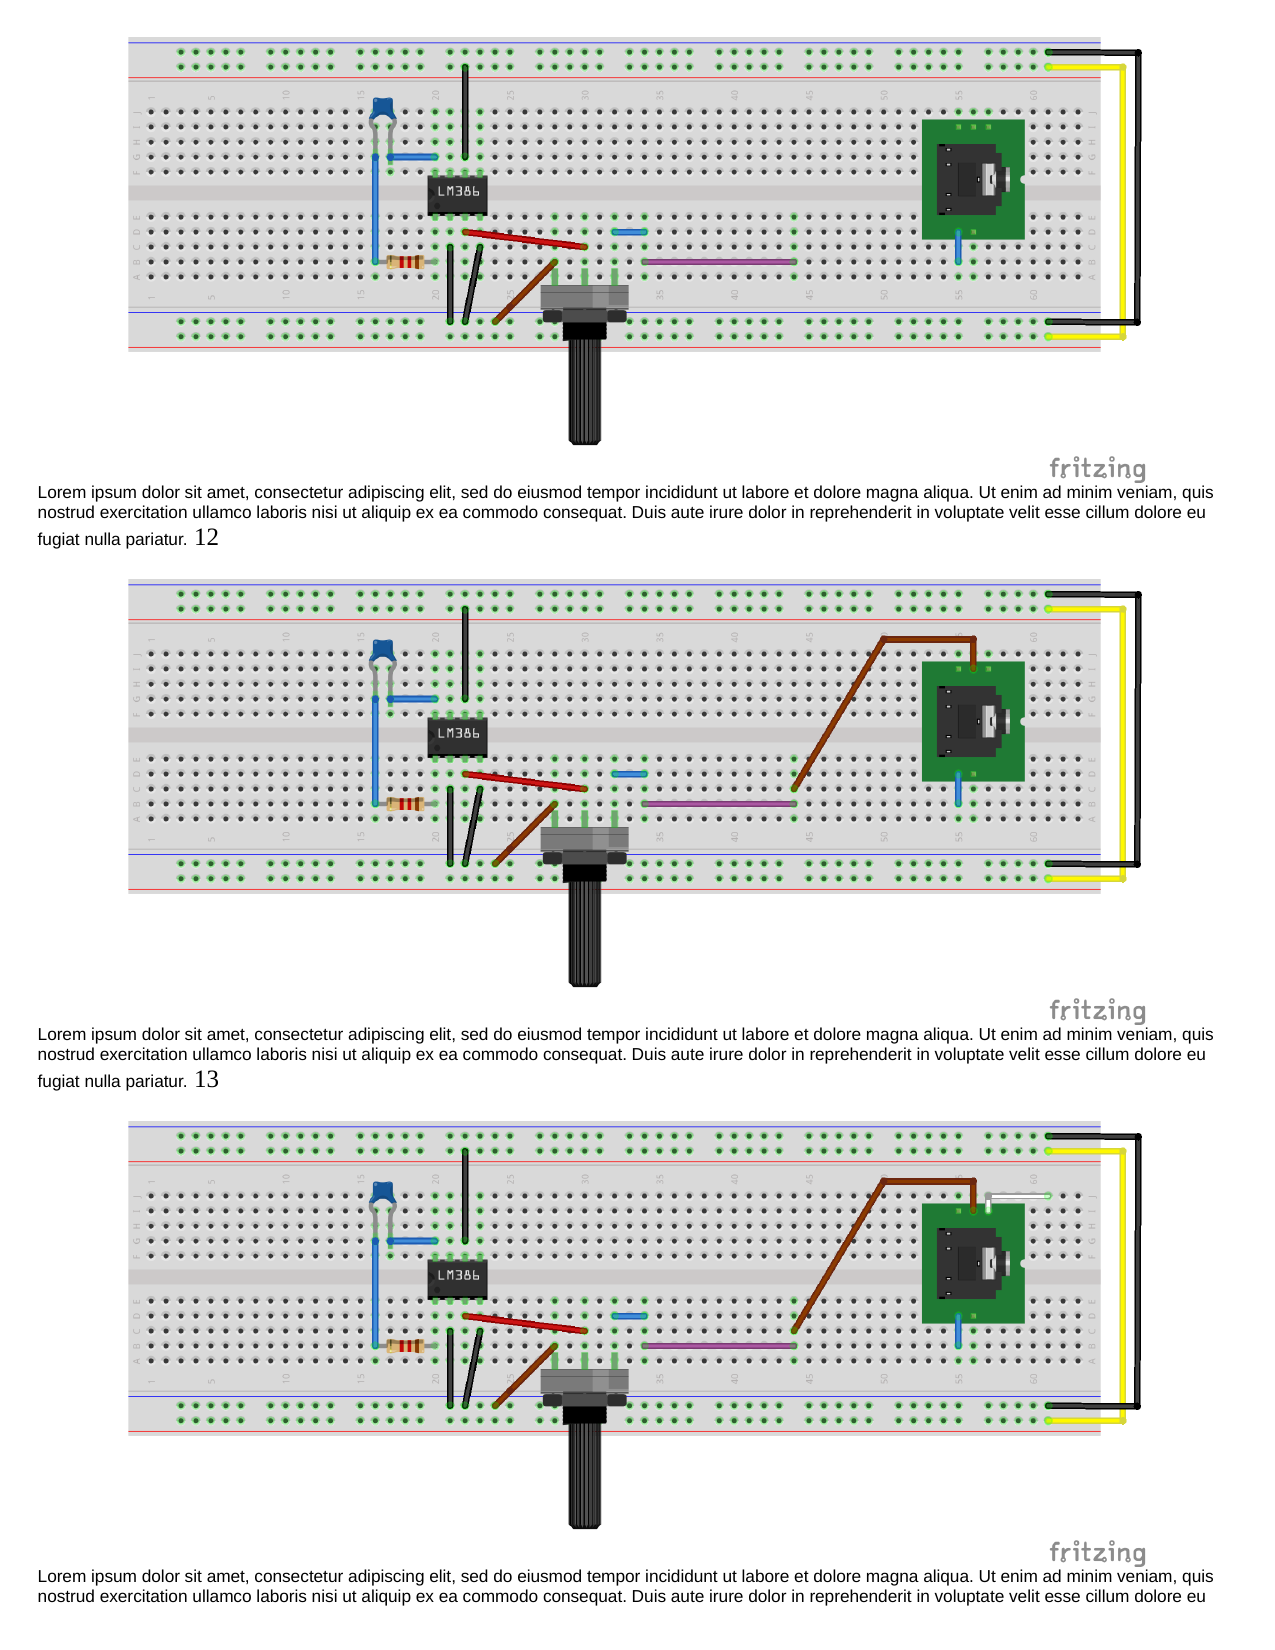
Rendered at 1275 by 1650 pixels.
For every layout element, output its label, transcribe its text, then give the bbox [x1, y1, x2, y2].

picture [128, 1121, 1147, 1567]
picture [128, 579, 1147, 1025]
text Lorem ipsum dolor sit amet, consectetur adipiscing elit, sed do eiusmod tempor incididunt ut labore et dolore magna aliqua. Ut enim ad minim veniam, quis nostrud exercitation ullamco laboris nisi ut aliquip ex ea commodo consequat. Duis aute irure dolor in reprehenderit in voluptate velit esse cillum dolore eu [37, 1121, 1237, 1606]
text Lorem ipsum dolor sit amet, consectetur adipiscing elit, sed do eiusmod tempor incididunt ut labore et dolore magna aliqua. Ut enim ad minim veniam, quis nostrud exercitation ullamco laboris nisi ut aliquip ex ea commodo consequat. Duis aute irure dolor in reprehenderit in voluptate velit esse cillum dolore eu fugiat nulla pariatur. 12 [37, 37, 1237, 551]
picture [128, 37, 1147, 483]
text Lorem ipsum dolor sit amet, consectetur adipiscing elit, sed do eiusmod tempor incididunt ut labore et dolore magna aliqua. Ut enim ad minim veniam, quis nostrud exercitation ullamco laboris nisi ut aliquip ex ea commodo consequat. Duis aute irure dolor in reprehenderit in voluptate velit esse cillum dolore eu fugiat nulla pariatur. 13 [37, 579, 1237, 1092]
